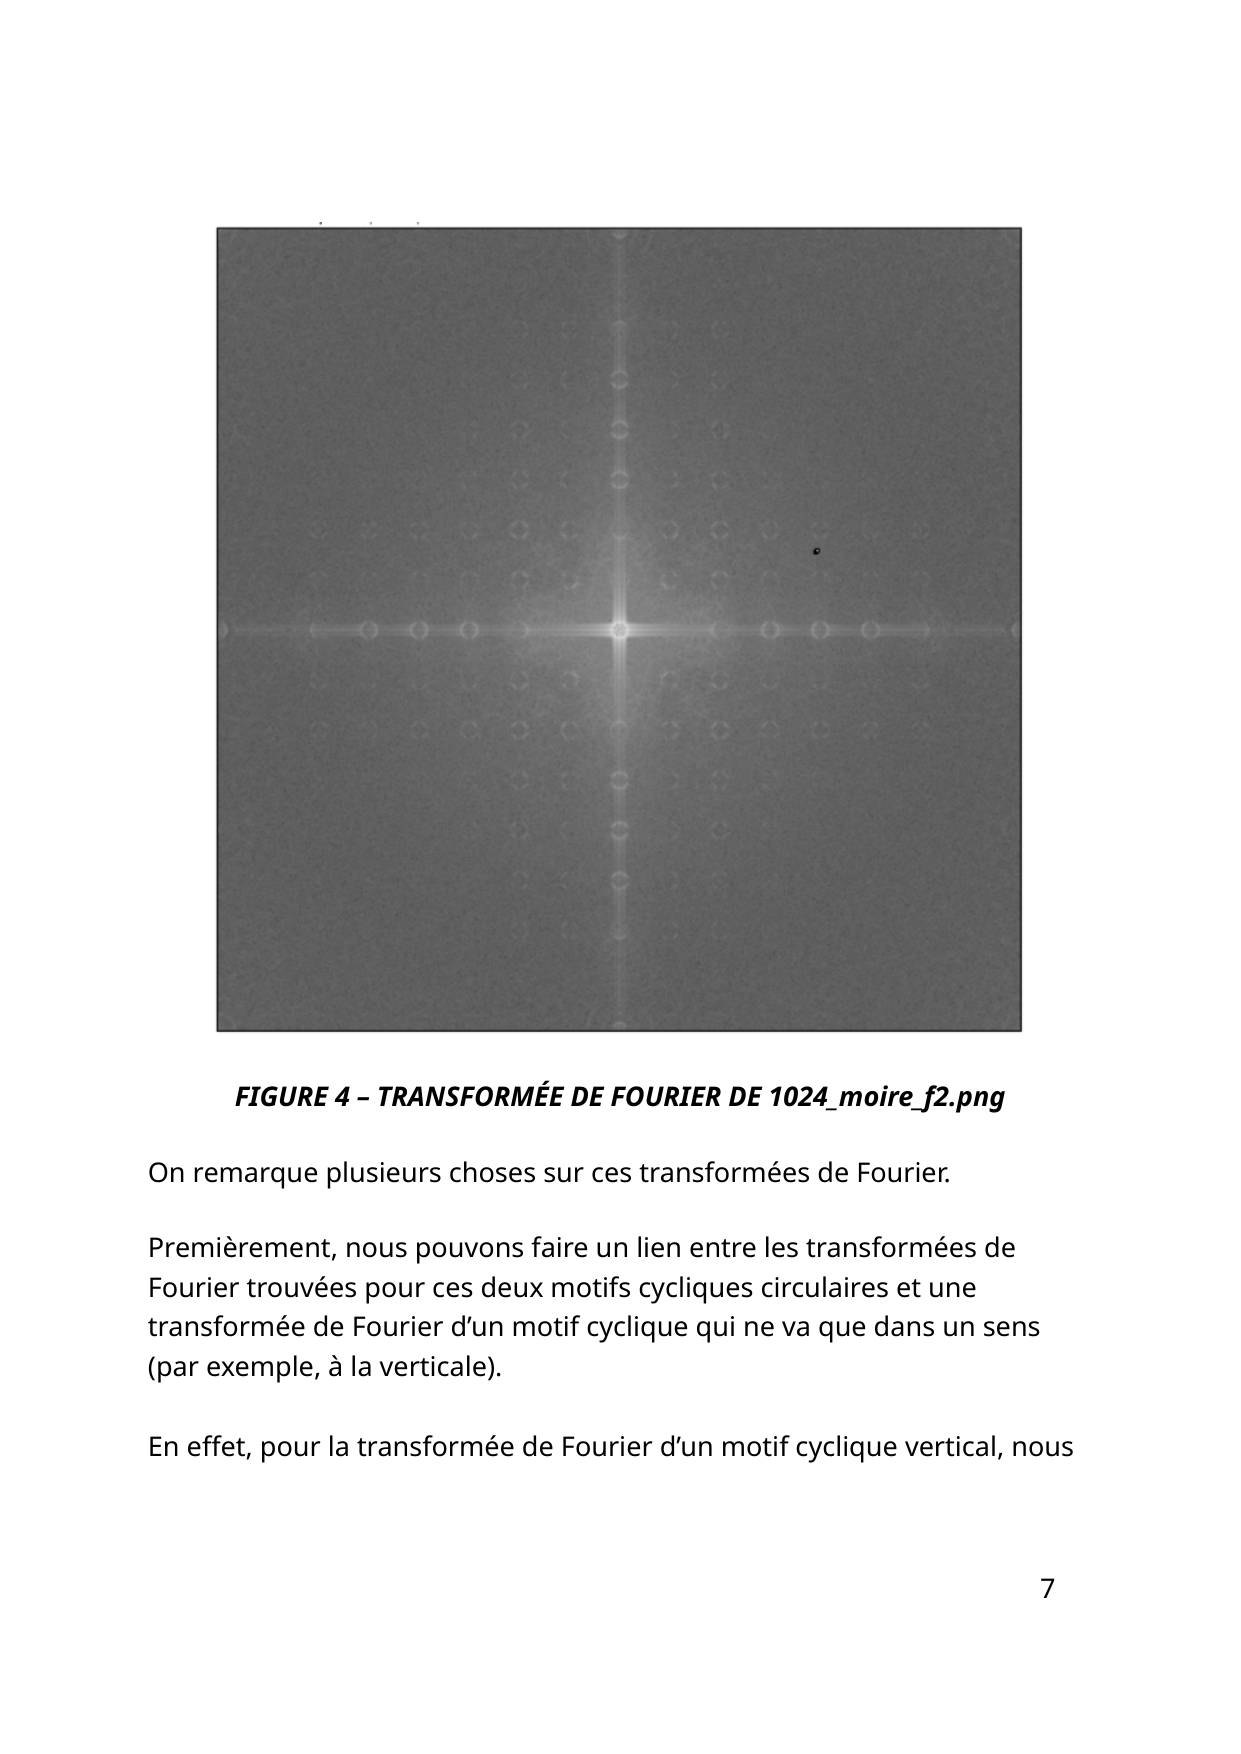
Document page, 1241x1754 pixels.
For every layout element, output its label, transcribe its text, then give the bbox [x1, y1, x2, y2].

text On remarque plusieurs choses sur ces transformées de Fourier. [148, 1153, 1093, 1190]
text Premièrement, nous pouvons faire un lien entre les transformées de Fourier trouvées pour ces deux motifs cycliques circulaires et une transformée de Fourier d’un motif cyclique qui ne va que dans un sens (par exemple, à la verticale). En effet, pour la transformée de Fourier d’un motif cyclique vertical, nous [148, 1228, 1093, 1464]
text FIGURE 4 – TRANSFORMÉE DE FOURIER DE 1024_moire_f2.png [148, 223, 1093, 1115]
picture [213, 222, 1027, 1037]
